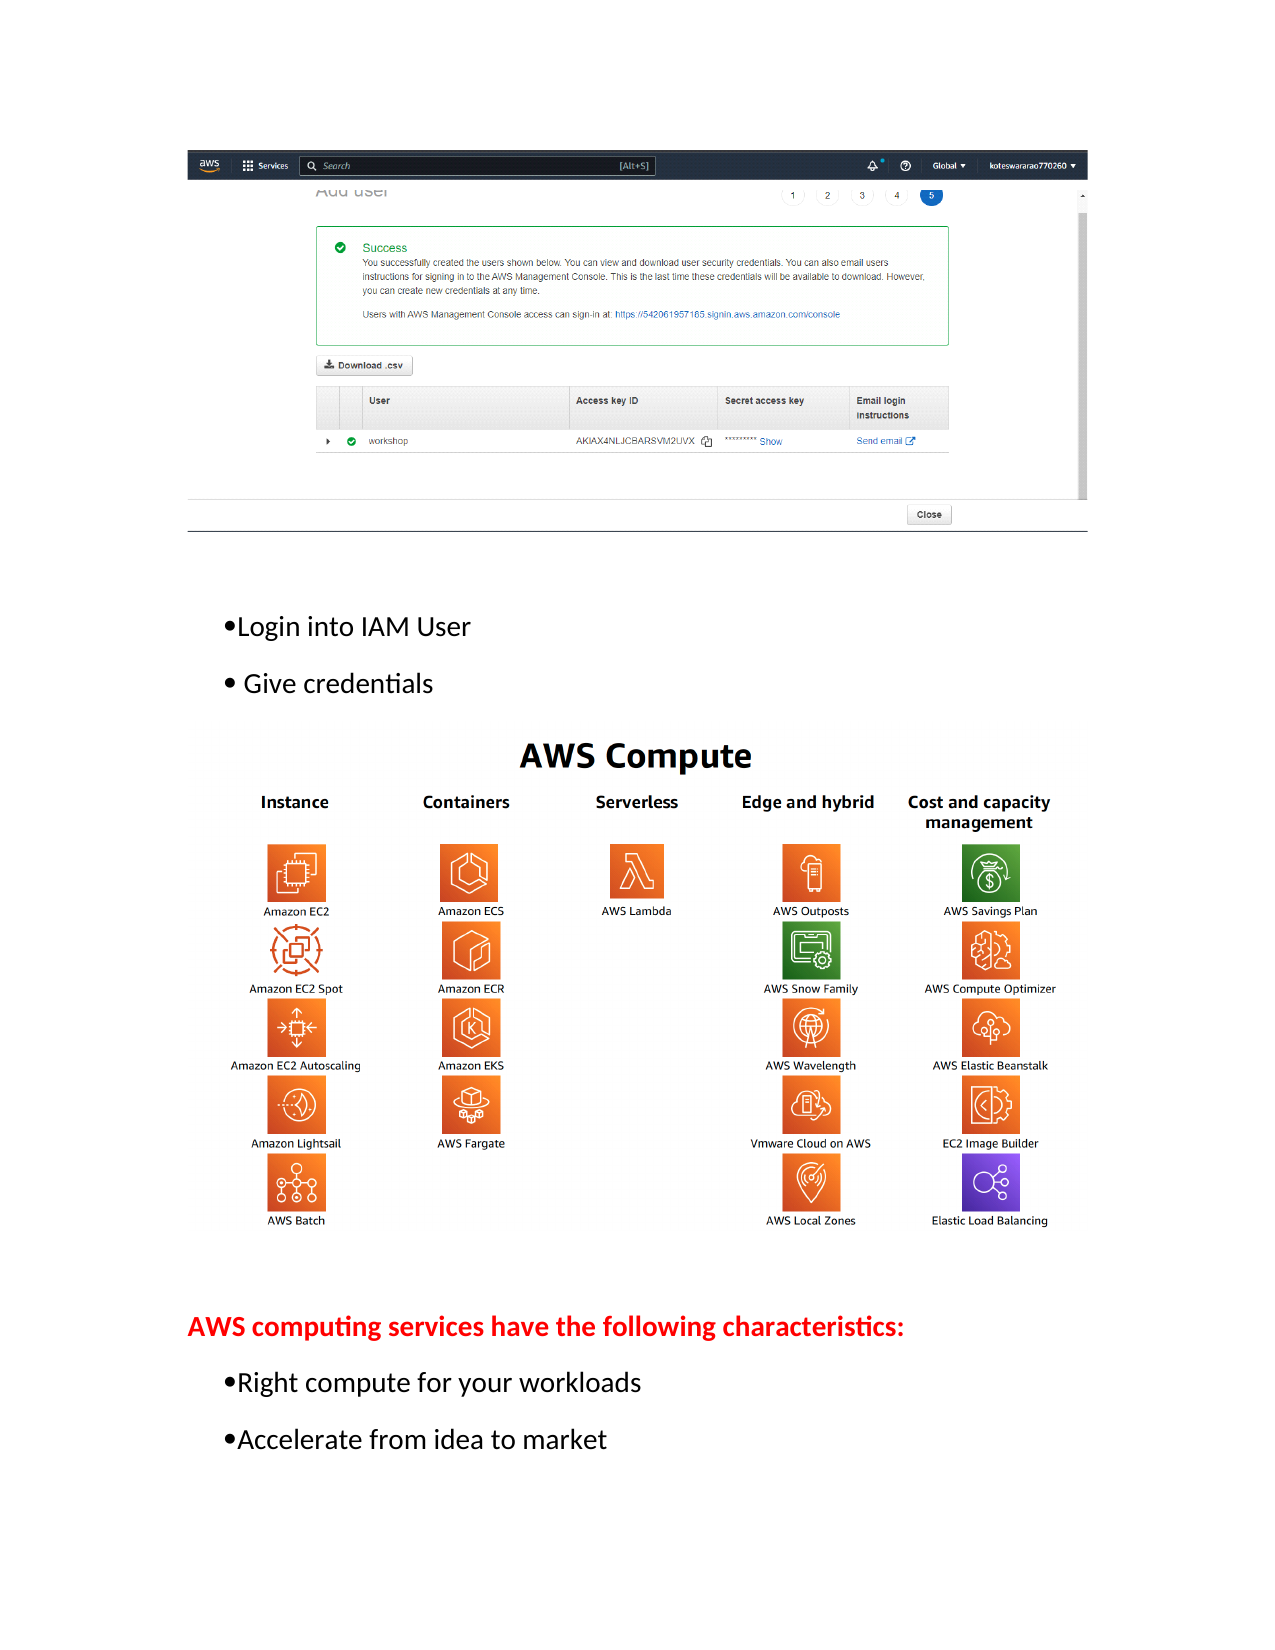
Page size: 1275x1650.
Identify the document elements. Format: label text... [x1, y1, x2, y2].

text AWS computing services have the following characteristics: [187, 1308, 1087, 1344]
list Give credentials [225, 665, 1087, 701]
list Right compute for your workloads [225, 1364, 1087, 1400]
list Login into IAM User [225, 608, 1087, 644]
list Accelerate from idea to market [225, 1421, 1087, 1457]
